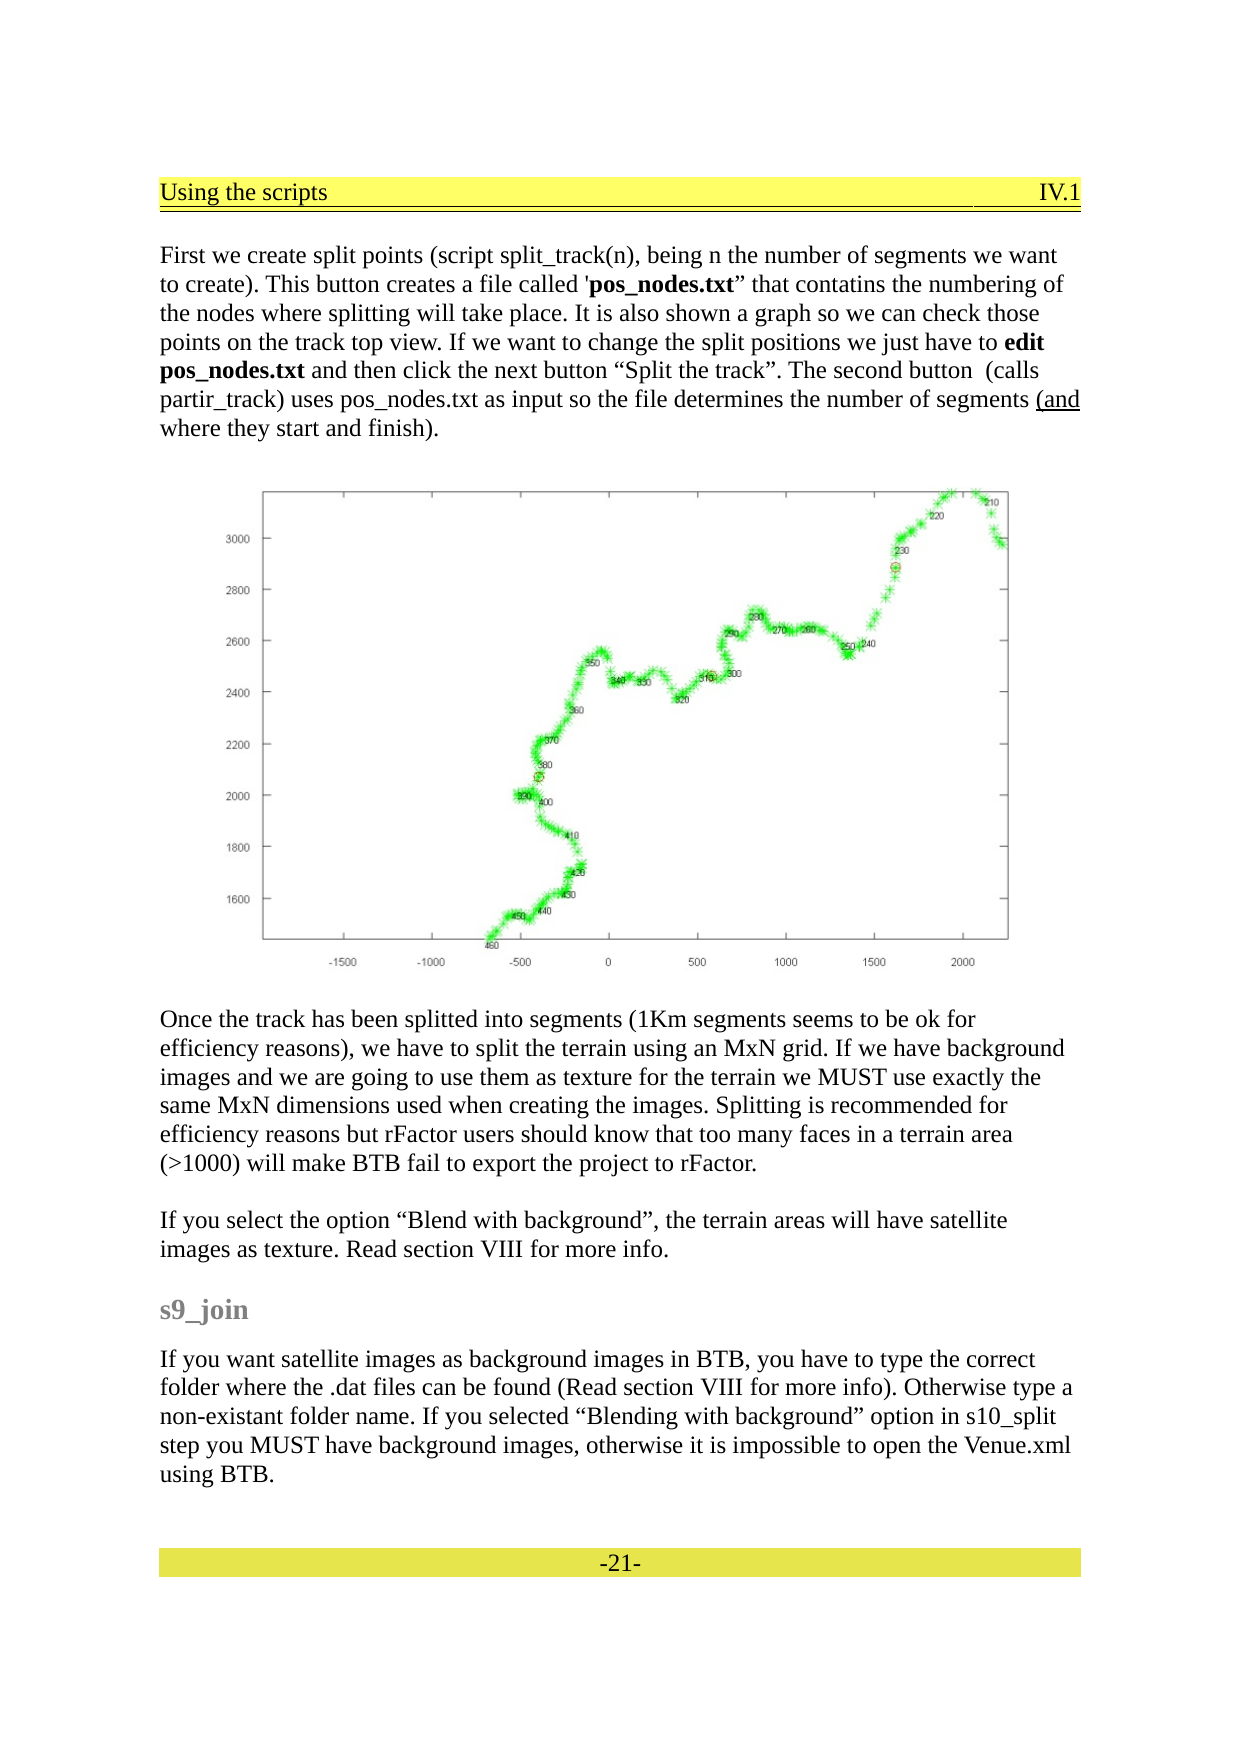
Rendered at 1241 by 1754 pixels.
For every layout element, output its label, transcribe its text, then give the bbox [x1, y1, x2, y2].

text If you select the option “Blend with background”, the terrain areas will have satellite images as texture. Read section VIII for more info. [159, 1206, 1081, 1263]
text If you want satellite images as background images in BTB, you have to type the correct folder where the .dat files can be found (Read section VIII for more info). Otherwise type a non-existant folder name. If you selected “Blending with background” option in s10_split step you MUST have background images, otherwise it is impossible to open the Venue.xml using BTB. [159, 1344, 1081, 1487]
subtitle s9_join [159, 1292, 1081, 1326]
text Once the track has been splitted into segments (1Km segments seems to be ok for efficiency reasons), we have to split the terrain using an MxN grid. If we have background images and we are going to use them as texture for the terrain we MUST use exactly the same MxN dimensions used when creating the images. Splitting is recommended for efficiency reasons but rFactor users should know that too many faces in a terrain area (>1000) will make BTB fail to export the project to rFactor. [159, 1004, 1081, 1177]
picture [216, 472, 1025, 974]
text First we create split points (script split_track(n), being n the number of segments we want to create). This button creates a file called 'pos_nodes.txt” that contatins the numbering of the nodes where splitting will take place. It is also shown a graph so we can check those points on the track top view. If we want to change the split positions we just have to edit pos_nodes.txt and then click the next button “Split the track”. The second button (calls partir_track) uses pos_nodes.txt as input so the file determines the number of segments (and where they start and finish). [159, 240, 1081, 442]
